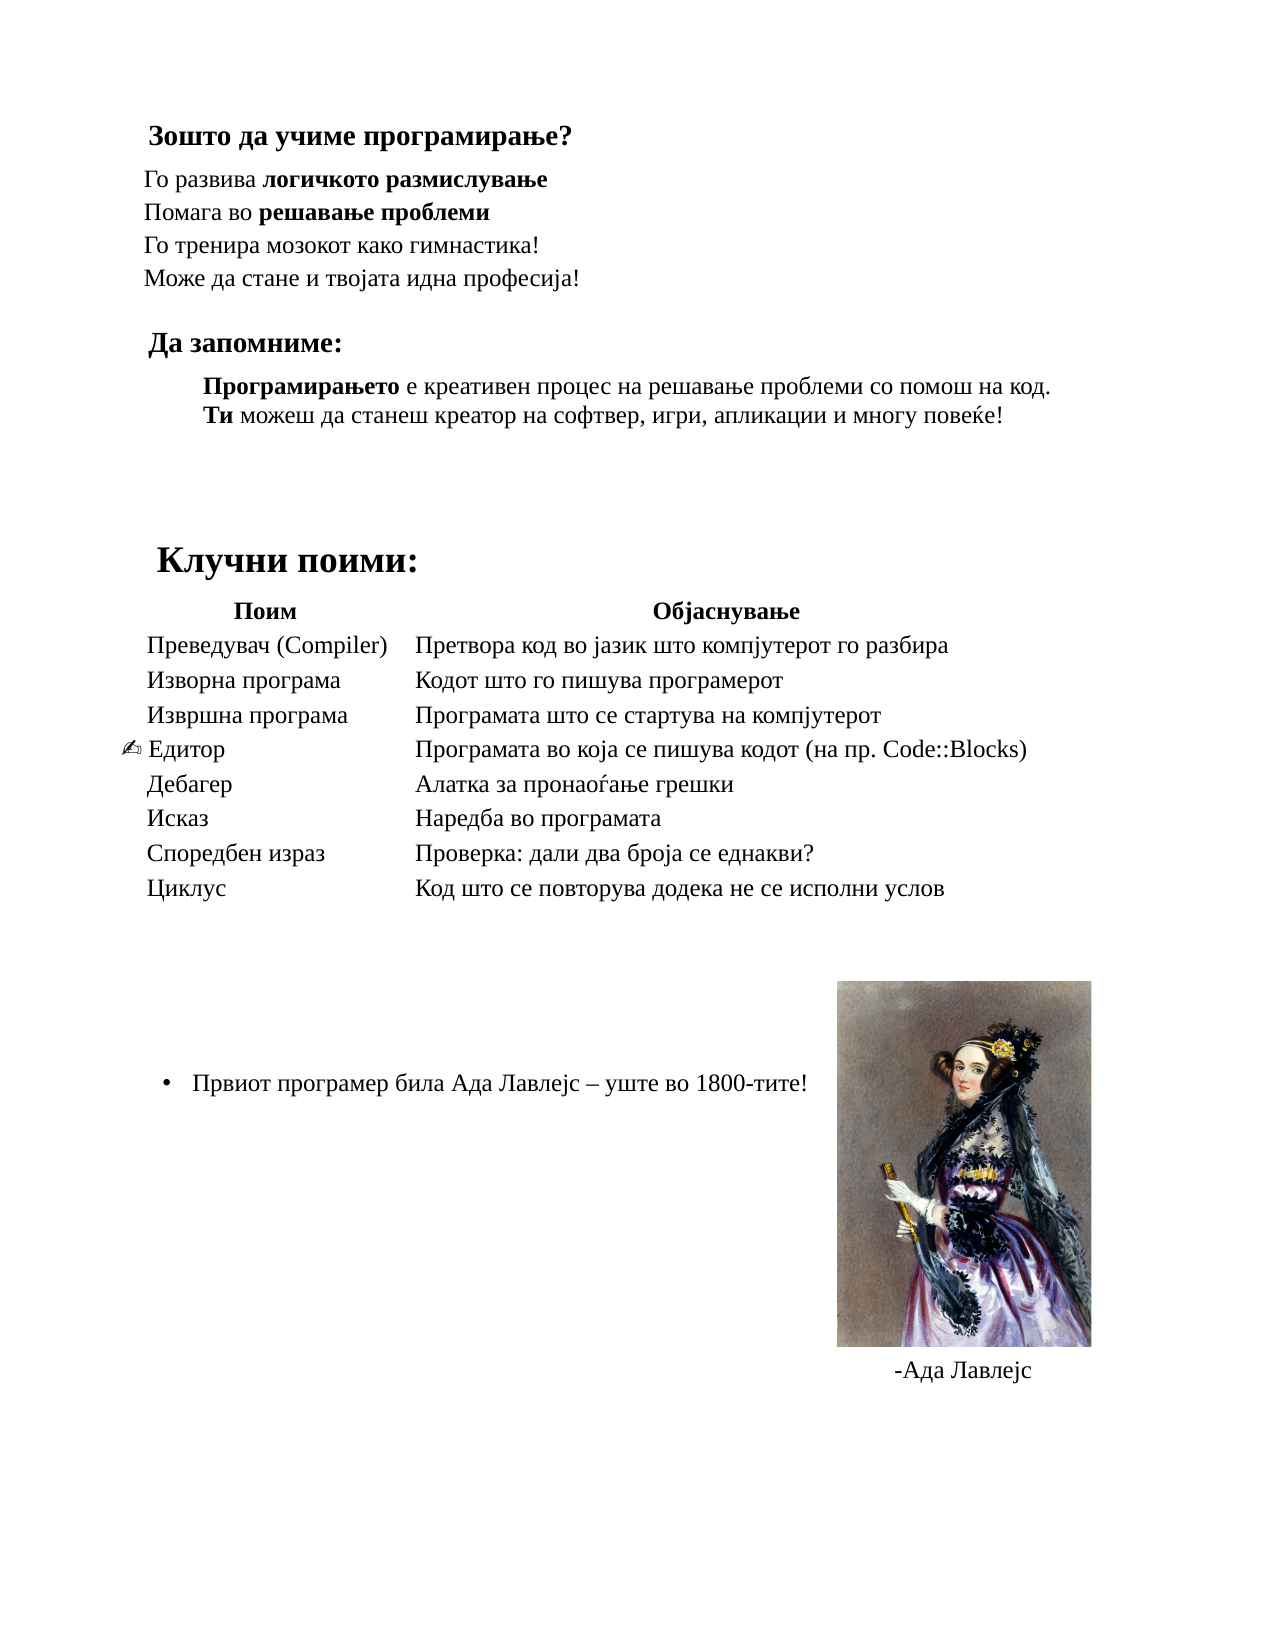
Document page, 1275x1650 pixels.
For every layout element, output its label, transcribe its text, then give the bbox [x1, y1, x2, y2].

table_cell ✍️ Едитор [118, 731, 412, 766]
table_cell ➕ Споредбен израз [118, 835, 412, 870]
table_cell Кодот што го пишува програмерот [412, 662, 1040, 697]
list Првиот програмер билa Ада Лавлејс – уште во 1800-тите! [162, 1068, 837, 1097]
table_cell 🔁 Циклус [118, 870, 412, 904]
subtitle 💡 Да запомниме: [118, 325, 1157, 359]
subtitle 📘 Клучни поими: [118, 537, 1157, 581]
subtitle 🤔 Зошто да учиме програмирање? [118, 118, 1157, 152]
table_cell 🧠 Преведувач (Compiler) [118, 628, 412, 662]
table_cell Програмата што се стартува на компјутерот [412, 697, 1040, 731]
table_cell 🧾 Изворна програма [118, 662, 412, 697]
table_header Објаснување [412, 593, 1040, 628]
table_cell Наредба во програмата [412, 801, 1040, 835]
table_cell 🧱 Исказ [118, 801, 412, 835]
table_cell Претвора код во јазик што компјутерот го разбира [412, 628, 1040, 662]
table_cell Алатка за пронаоѓање грешки [412, 766, 1040, 801]
picture [837, 981, 1092, 1347]
text -Ада Лавлејс [118, 1355, 1157, 1384]
table_cell Код што се повторува додека не се исполни услов [412, 870, 1040, 904]
table_cell Проверка: дали два броја се еднакви? [412, 835, 1040, 870]
text ✅ Го развива логичкото размислување ✅ Помага во решавање проблеми ✅ Го тренира мозокот како гимнастика! ✅ Може да стане и твојата идна професија! [118, 164, 1157, 292]
table_cell Програмата во која се пишува кодот (на пр. Code::Blocks) [412, 731, 1040, 766]
table_cell 💾 Извршна програма [118, 697, 412, 731]
table_header Поим [118, 593, 412, 628]
text ✨ Програмирањето е креативен процес на решавање проблеми со помош на код. ✨ Ти можеш да станеш креатор на софтвер, игри, апликации и многу повеќе! [177, 371, 1098, 429]
list [1092, 1068, 1157, 1097]
table_cell 🐞 Дебагер [118, 766, 412, 801]
